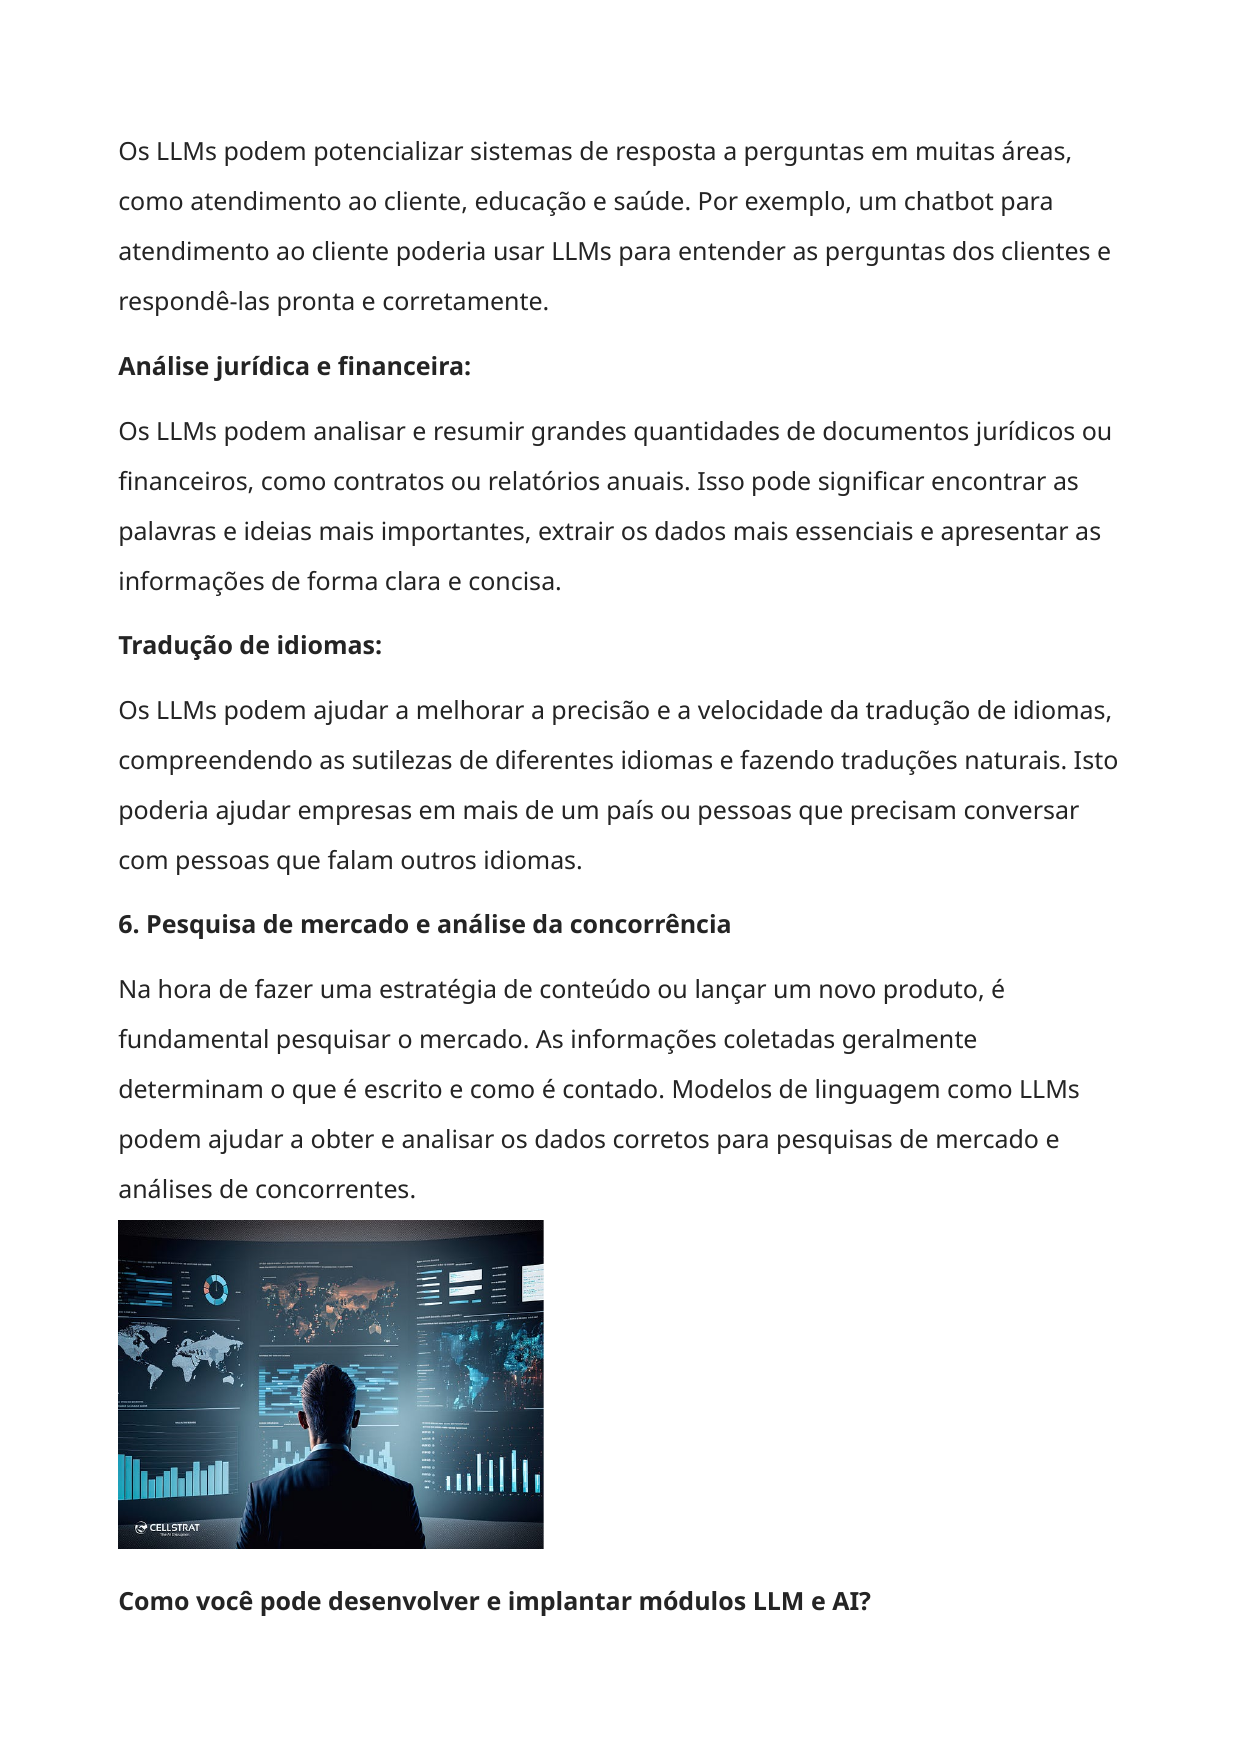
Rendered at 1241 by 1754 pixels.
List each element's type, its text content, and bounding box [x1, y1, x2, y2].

text Os LLMs podem analisar e resumir grandes quantidades de documentos jurídicos ou financeiros, como contratos ou relatórios anuais. Isso pode significar encontrar as palavras e ideias mais importantes, extrair os dados mais essenciais e apresentar as informações de forma clara e concisa. [118, 397, 1122, 597]
text Os LLMs podem potencializar sistemas de resposta a perguntas em muitas áreas, como atendimento ao cliente, educação e saúde. Por exemplo, um chatbot para atendimento ao cliente poderia usar LLMs para entender as perguntas dos clientes e respondê-las pronta e corretamente. [118, 118, 1122, 318]
text 6. Pesquisa de mercado e análise da concorrência [118, 891, 1122, 941]
text Tradução de idiomas: [118, 612, 1122, 662]
text Como você pode desenvolver e implantar módulos LLM e AI? [118, 1568, 1122, 1618]
text Análise jurídica e financeira: [118, 333, 1122, 383]
text Na hora de fazer uma estratégia de conteúdo ou lançar um novo produto, é fundamental pesquisar o mercado. As informações coletadas geralmente determinam o que é escrito e como é contado. Modelos de linguagem como LLMs podem ajudar a obter e analisar os dados corretos para pesquisas de mercado e análises de concorrentes. [118, 956, 1122, 1206]
text Os LLMs podem ajudar a melhorar a precisão e a velocidade da tradução de idiomas, compreendendo as sutilezas de diferentes idiomas e fazendo traduções naturais. Isto poderia ajudar empresas em mais de um país ou pessoas que precisam conversar com pessoas que falam outros idiomas. [118, 676, 1122, 876]
picture [118, 1220, 544, 1549]
